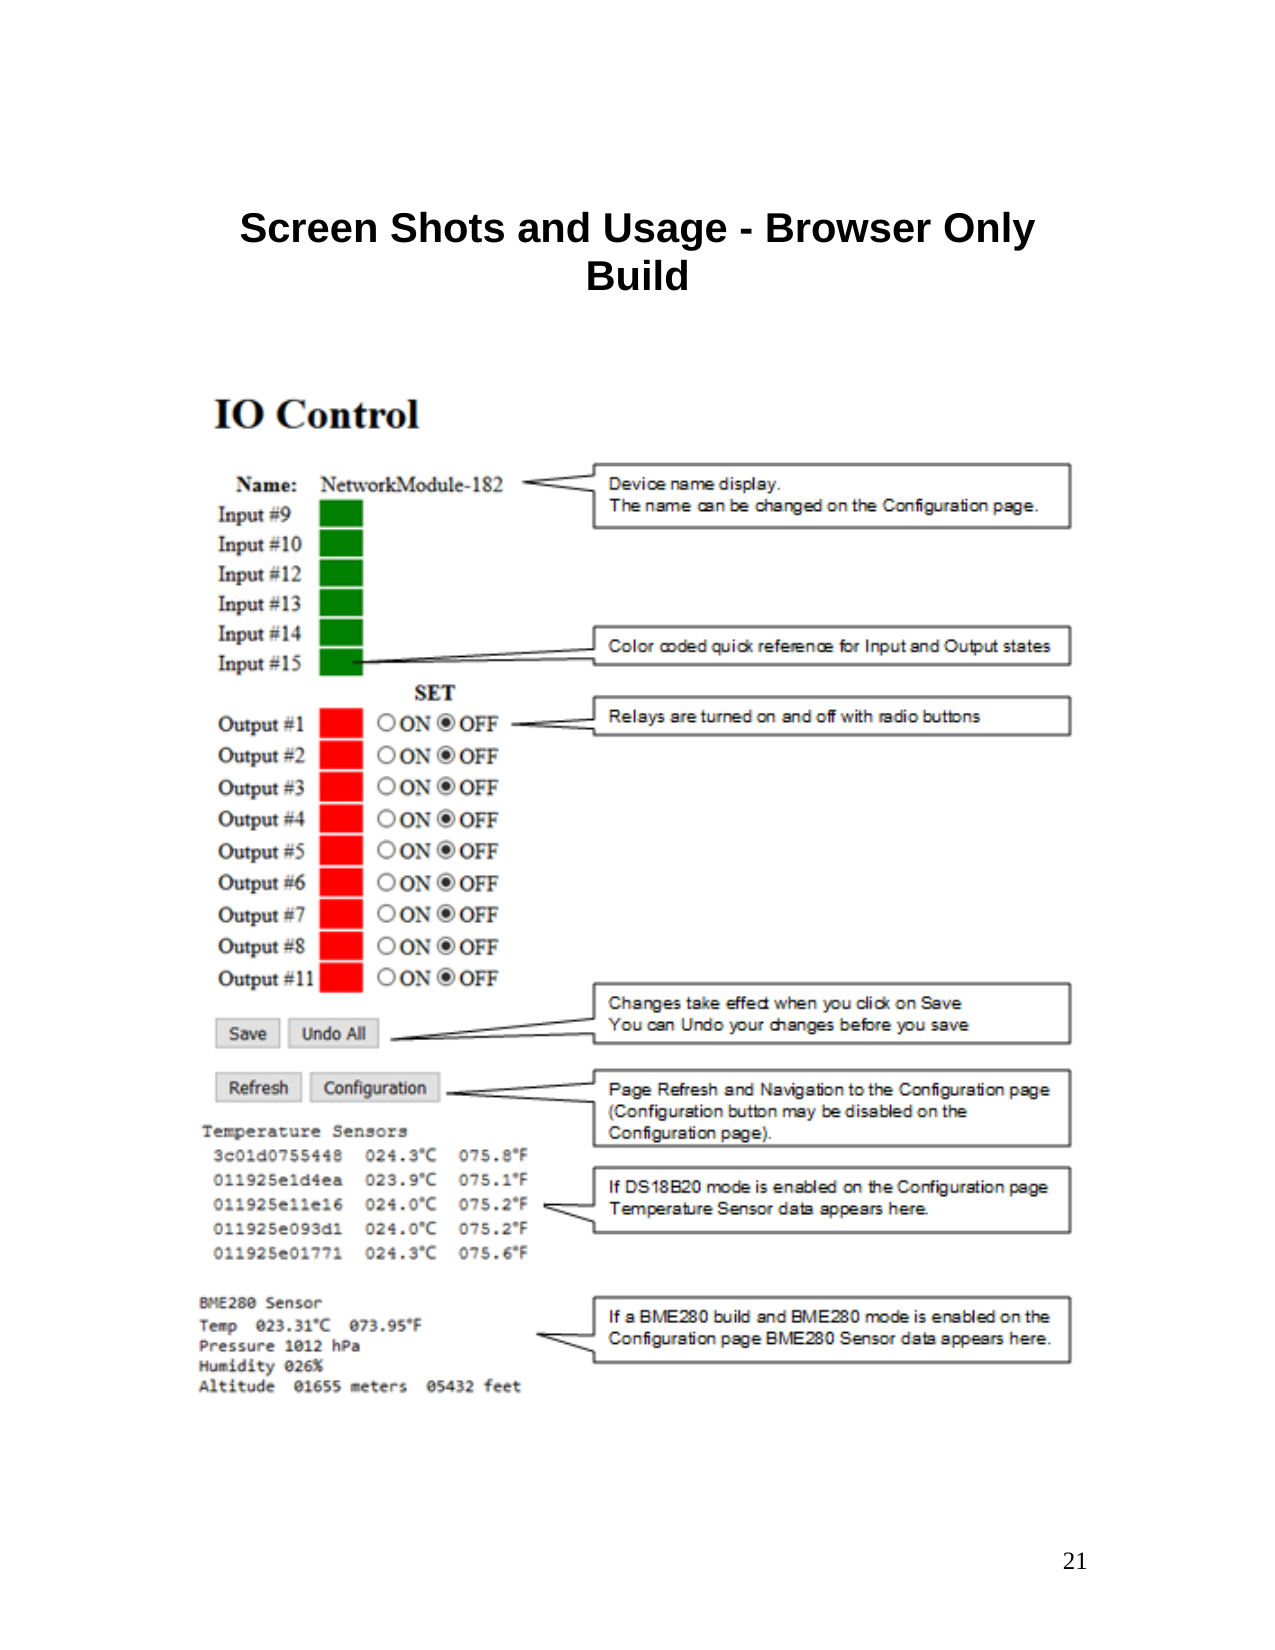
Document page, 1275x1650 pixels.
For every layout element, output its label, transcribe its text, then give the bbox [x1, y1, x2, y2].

subtitle Screen Shots and Usage - Browser Only Build [187, 204, 1087, 299]
picture [187, 382, 1092, 1406]
